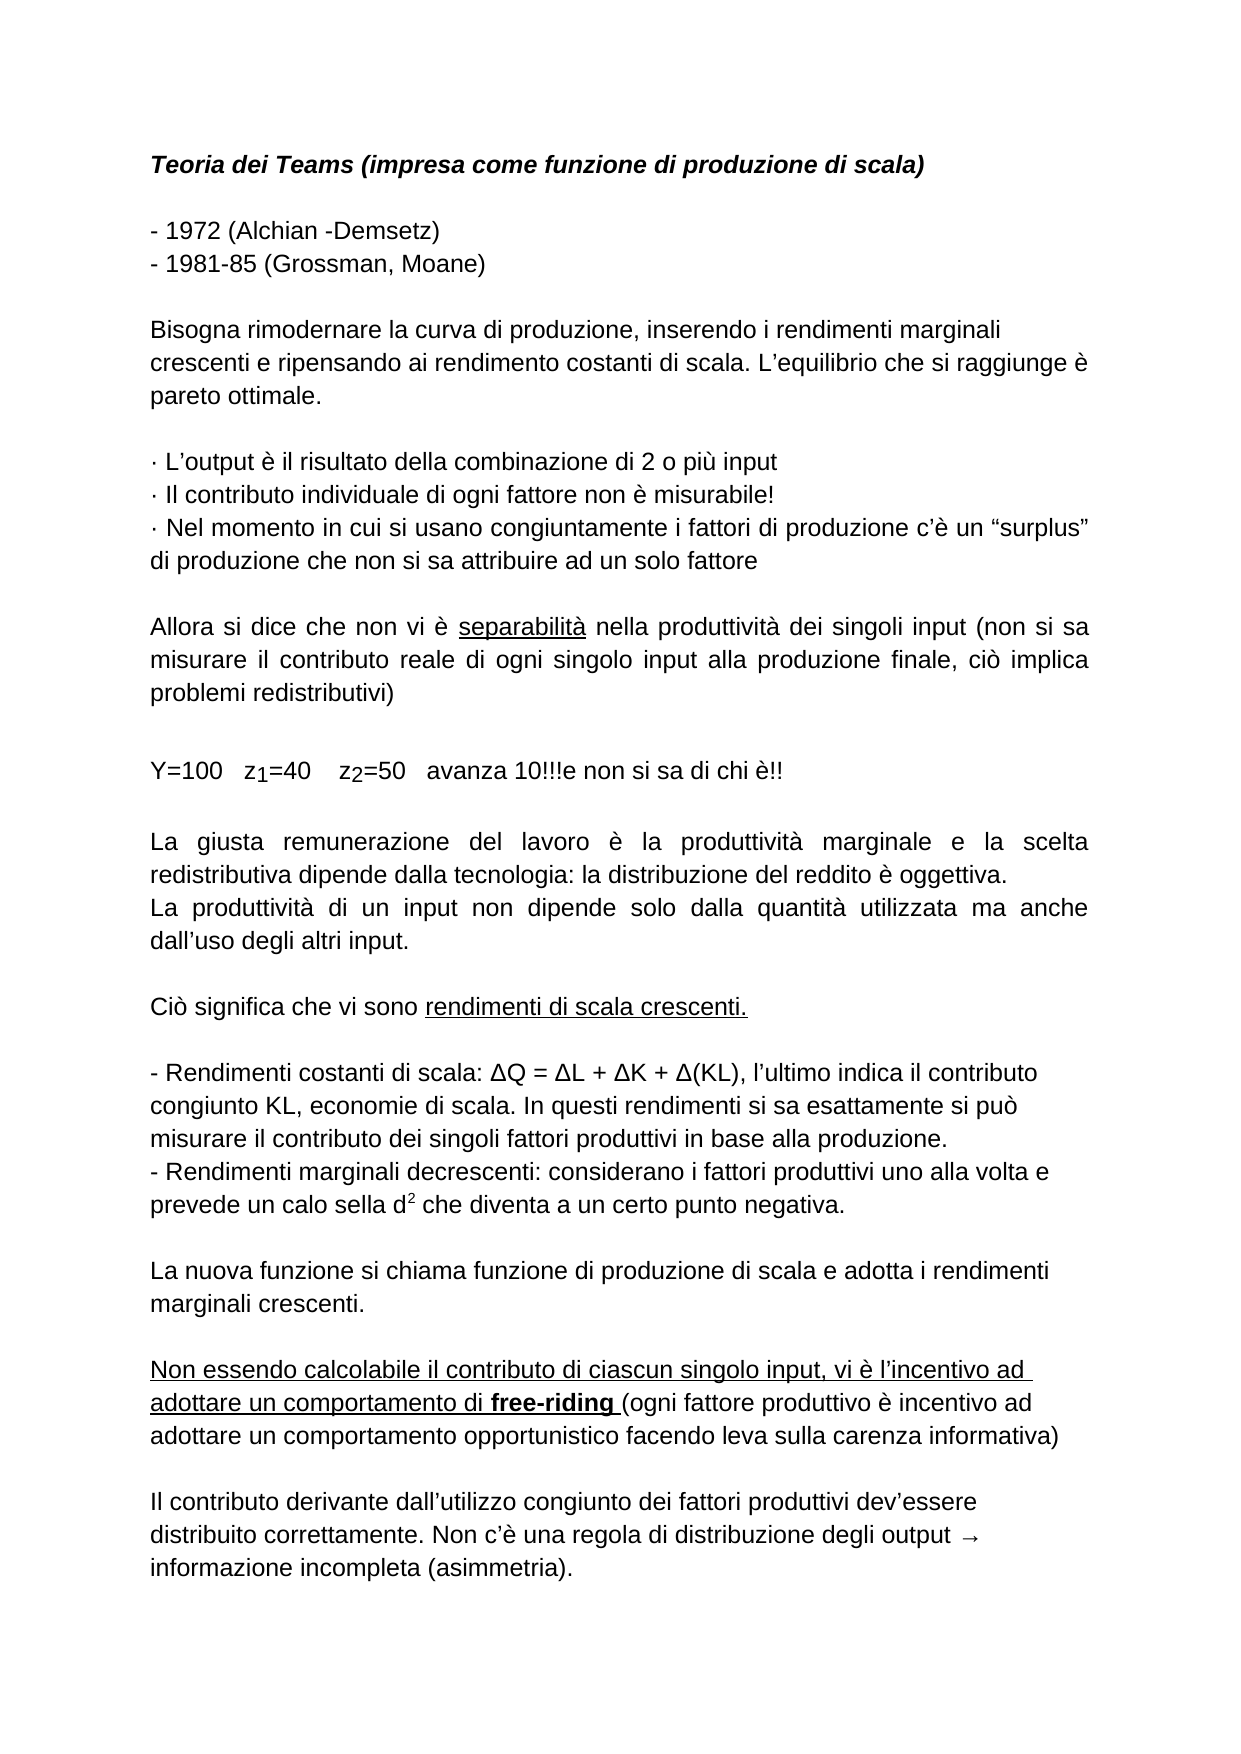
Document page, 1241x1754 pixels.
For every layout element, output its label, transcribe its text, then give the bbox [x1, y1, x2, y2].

text - Rendimenti marginali decrescenti: considerano i fattori produttivi uno alla volta e prevede un calo sella d2 che diventa a un certo punto negativa. [150, 1157, 1090, 1219]
text - 1972 (Alchian -Demsetz) [150, 216, 1090, 245]
text - Rendimenti costanti di scala: ΔQ = ΔL + ΔK + Δ(KL), l’ultimo indica il contributo congiunto KL, economie di scala. In questi rendimenti si sa esattamente si può misurare il contributo dei singoli fattori produttivi in base alla produzione. [150, 1058, 1090, 1153]
text - 1981-85 (Grossman, Moane) [150, 249, 1090, 278]
text Allora si dice che non vi è separabilità nella produttività dei singoli input (non si sa misurare il contributo reale di ogni singolo input alla produzione finale, ciò implica problemi redistributivi) [150, 612, 1090, 707]
text La nuova funzione si chiama funzione di produzione di scala e adotta i rendimenti marginali crescenti. [150, 1256, 1090, 1318]
text Teoria dei Teams (impresa come funzione di produzione di scala) [150, 150, 1090, 179]
text Y=100 z1=40 z2=50 avanza 10!!!e non si sa di chi è!! [150, 744, 1090, 787]
text Bisogna rimodernare la curva di produzione, inserendo i rendimenti marginali crescenti e ripensando ai rendimento costanti di scala. L’equilibrio che si raggiunge è pareto ottimale. [150, 315, 1090, 410]
text Il contributo derivante dall’utilizzo congiunto dei fattori produttivi dev’essere distribuito correttamente. Non c’è una regola di distribuzione degli output → informazione incompleta (asimmetria). [150, 1487, 1090, 1582]
text La giusta remunerazione del lavoro è la produttività marginale e la scelta redistributiva dipende dalla tecnologia: la distribuzione del reddito è oggettiva. [150, 827, 1090, 889]
text · L’output è il risultato della combinazione di 2 o più input [150, 447, 1090, 476]
text Ciò significa che vi sono rendimenti di scala crescenti. [150, 992, 1090, 1021]
text · Il contributo individuale di ogni fattore non è misurabile! [150, 480, 1090, 509]
text Non essendo calcolabile il contributo di ciascun singolo input, vi è l’incentivo ad adottare un comportamento di free-riding (ogni fattore produttivo è incentivo ad adottare un comportamento opportunistico facendo leva sulla carenza informativa) [150, 1355, 1090, 1450]
text · Nel momento in cui si usano congiuntamente i fattori di produzione c’è un “surplus” di produzione che non si sa attribuire ad un solo fattore [150, 513, 1090, 575]
text La produttività di un input non dipende solo dalla quantità utilizzata ma anche dall’uso degli altri input. [150, 893, 1090, 955]
